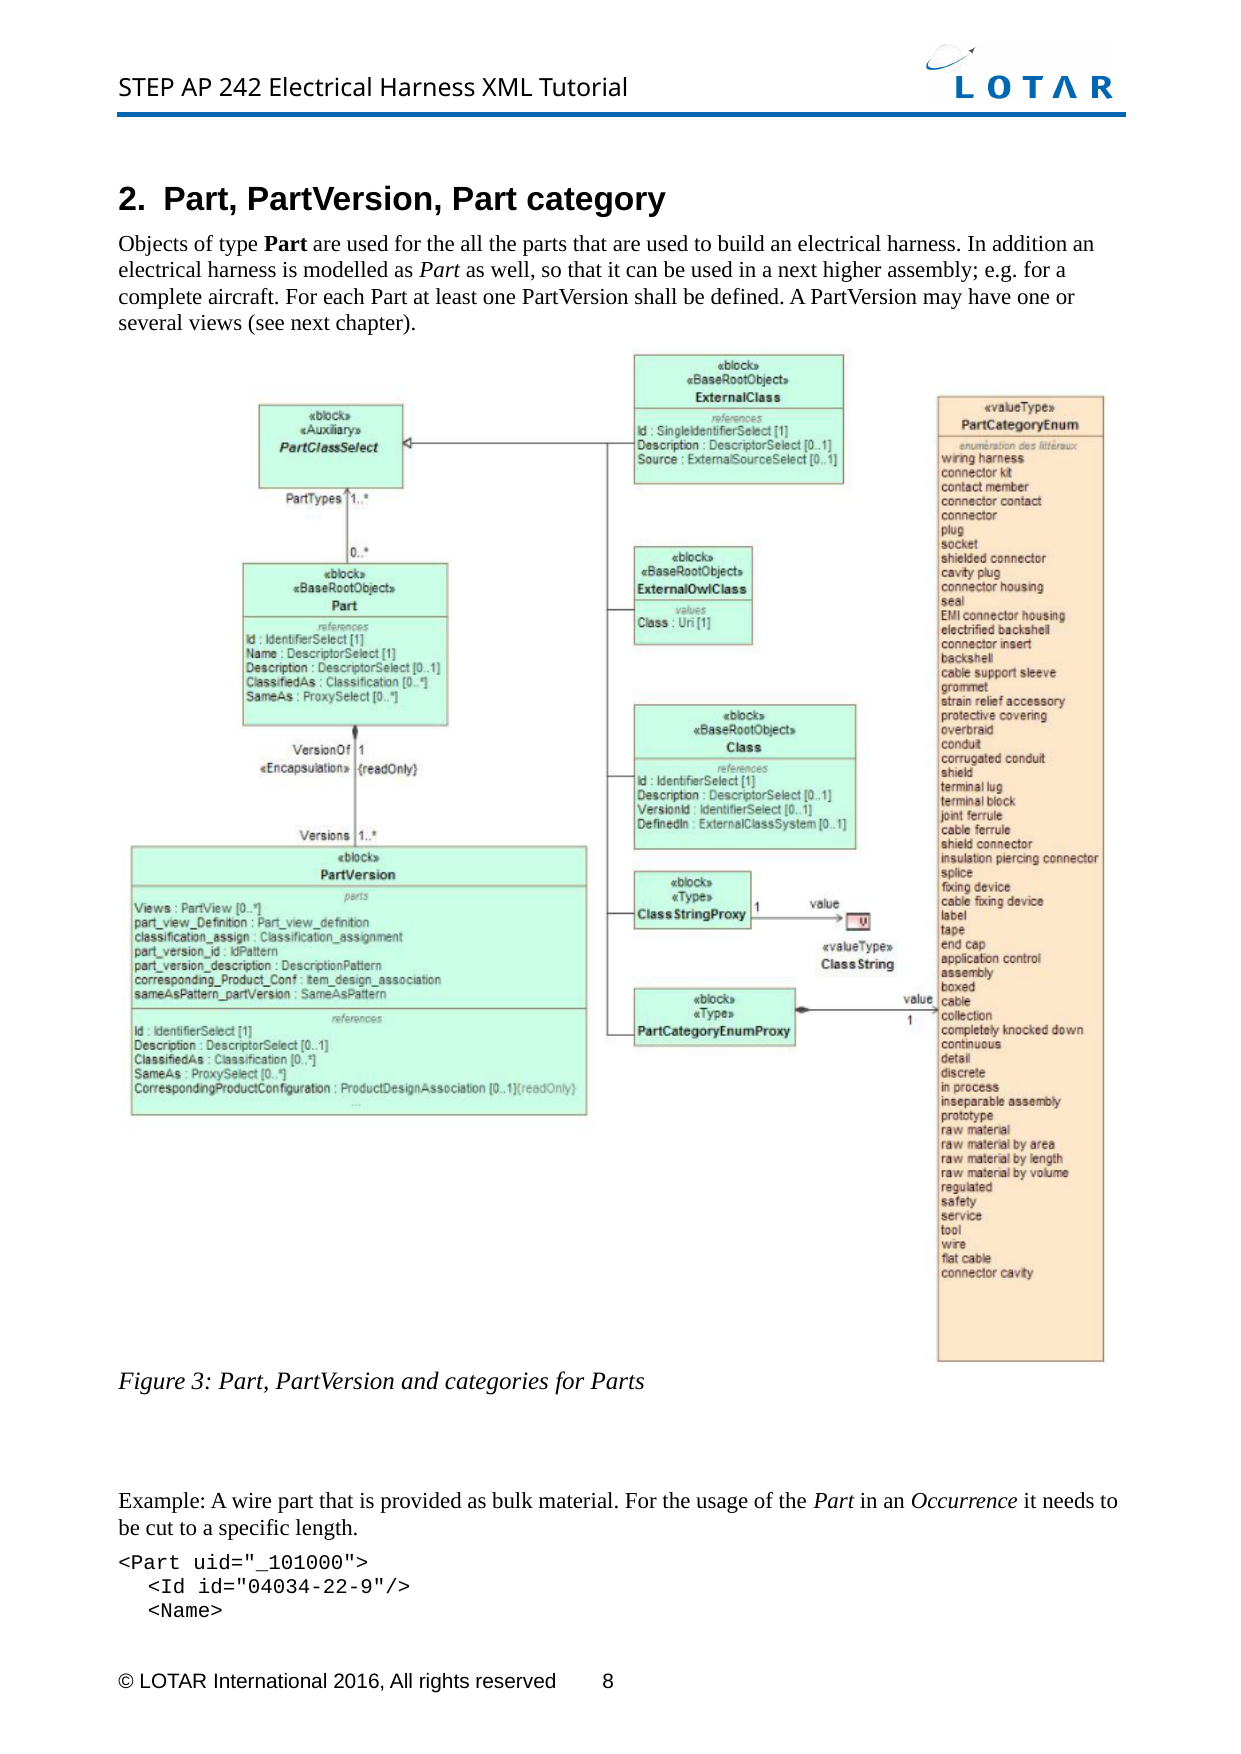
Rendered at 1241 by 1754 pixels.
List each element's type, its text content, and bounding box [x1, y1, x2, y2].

text <Id id="04034-22-9"/> [118, 1576, 1122, 1600]
text Figure 3: Part, PartVersion and categories for Parts [118, 1366, 1122, 1394]
text Example: A wire part that is provided as bulk material. For the usage of the Part in an Occurrence it needs to be cut to a specific length. [118, 1487, 1122, 1540]
text <Part uid="_101000"> [118, 1552, 1122, 1576]
text <Name> [118, 1600, 1122, 1623]
text Objects of type Part are used for the all the parts that are used to build an electrical harness. In addition an electrical harness is modelled as Part as well, so that it can be used in a next higher assembly; e.g. for a complete aircraft. For each Part at least one PartVersion shall be defined. A PartVersion may have one or several views (see next chapter). [118, 230, 1122, 336]
subtitle Part, PartVersion, Part category [118, 179, 1122, 218]
